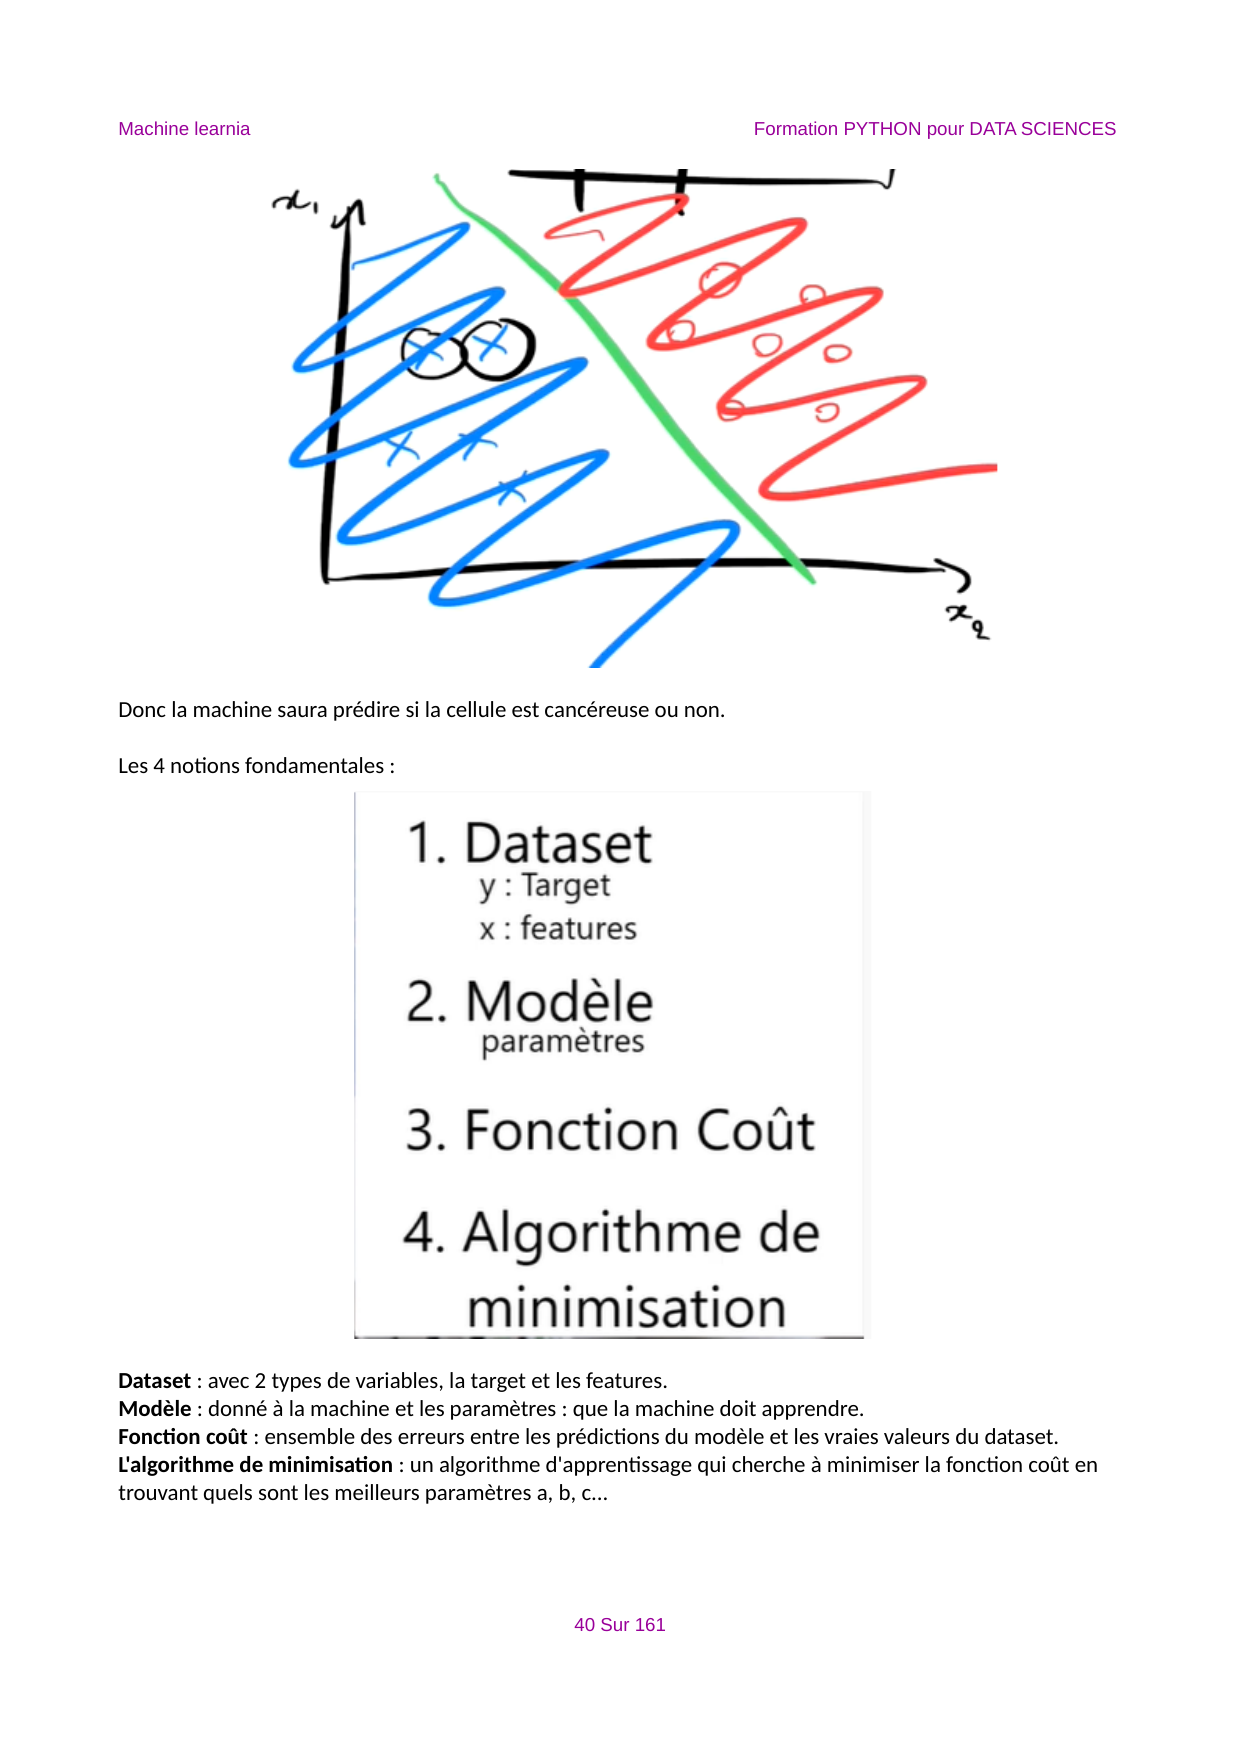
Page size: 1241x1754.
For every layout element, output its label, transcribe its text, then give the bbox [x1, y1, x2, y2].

picture [242, 169, 998, 668]
text Modèle : donné à la machine et les paramètres : que la machine doit apprendre. [118, 1394, 1122, 1422]
text Dataset : avec 2 types de variables, la target et les features. [118, 1366, 1122, 1394]
picture [354, 791, 872, 1339]
text Donc la machine saura prédire si la cellule est cancéreuse ou non. [118, 696, 1122, 724]
text Les 4 notions fondamentales : [118, 752, 1122, 780]
text L'algorithme de minimisation : un algorithme d'apprentissage qui cherche à minimiser la fonction coût en trouvant quels sont les meilleurs paramètres a, b, c... [118, 1450, 1122, 1506]
text Fonction coût : ensemble des erreurs entre les prédictions du modèle et les vraies valeurs du dataset. [118, 1422, 1122, 1450]
